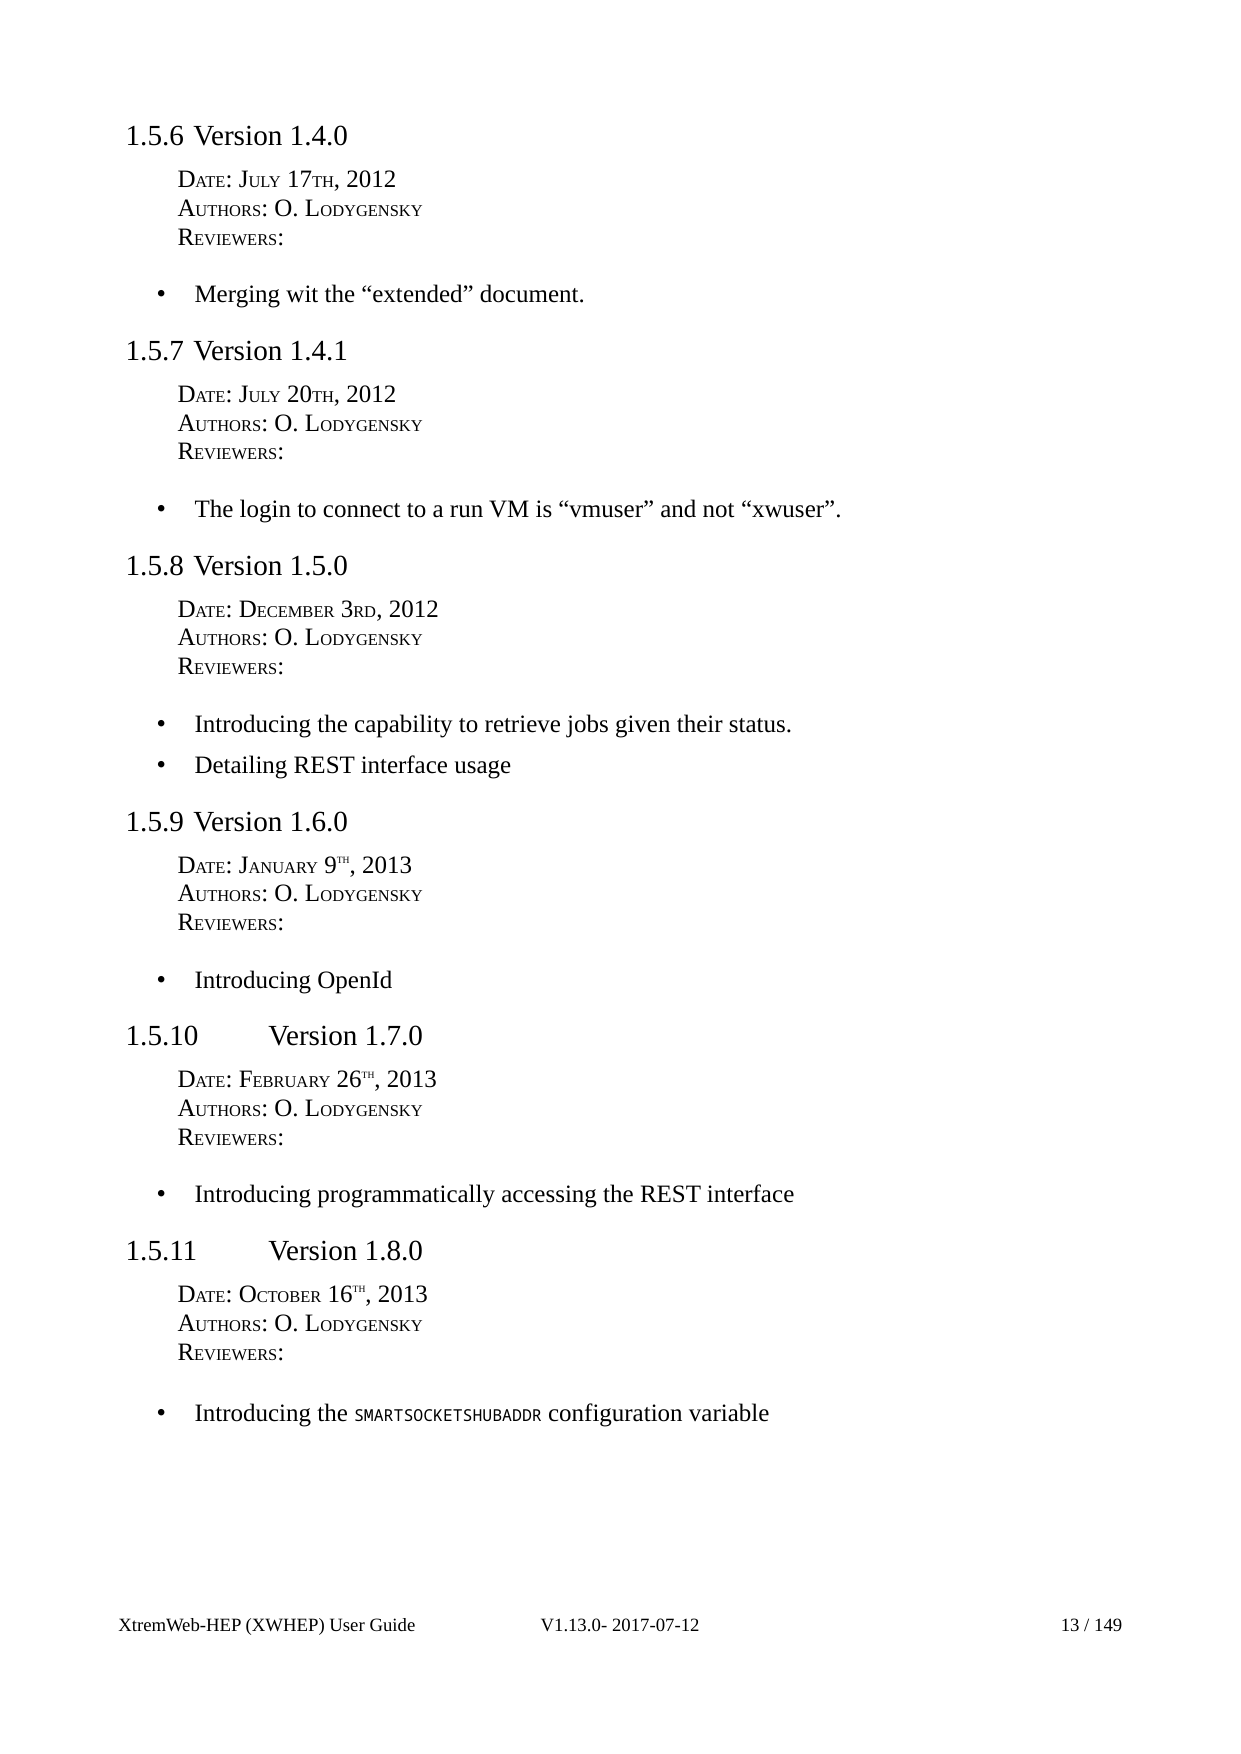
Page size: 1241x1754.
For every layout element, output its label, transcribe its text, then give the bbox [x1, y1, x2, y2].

text Reviewers: [177, 1337, 1122, 1366]
text Authors: O. Lodygensky [177, 1093, 1122, 1122]
text Authors: O. Lodygensky [177, 408, 1122, 436]
text Reviewers: [177, 1122, 1122, 1151]
text Reviewers: [177, 436, 1122, 465]
text Date: July 20th, 2012 [177, 379, 1122, 408]
list Detailing REST interface usage [157, 750, 1122, 779]
list Introducing the capability to retrieve jobs given their status. [157, 709, 1122, 737]
text Date: February 26th, 2013 [177, 1064, 1122, 1093]
list Merging wit the “extended” document. [157, 279, 1122, 308]
subtitle Version 1.7.0 [118, 1018, 1122, 1052]
text Date: October 16th, 2013 [177, 1279, 1122, 1308]
text Date: January 9th, 2013 [177, 850, 1122, 878]
text Date: July 17th, 2012 [177, 164, 1122, 193]
text Authors: O. Lodygensky [177, 1308, 1122, 1337]
list Introducing the smartsocketshubaddr configuration variable [157, 1394, 1122, 1428]
subtitle Version 1.6.0 [118, 804, 1122, 837]
subtitle Version 1.8.0 [118, 1233, 1122, 1267]
text Authors: O. Lodygensky [177, 878, 1122, 907]
subtitle Version 1.5.0 [118, 548, 1122, 581]
list The login to connect to a run VM is “vmuser” and not “xwuser”. [157, 494, 1122, 523]
text Reviewers: [177, 907, 1122, 936]
subtitle Version 1.4.1 [118, 333, 1122, 366]
list Introducing programmatically accessing the REST interface [157, 1179, 1122, 1208]
text Authors: O. Lodygensky [177, 622, 1122, 651]
text Reviewers: [177, 222, 1122, 250]
text Date: December 3rd, 2012 [177, 594, 1122, 622]
text Authors: O. Lodygensky [177, 193, 1122, 222]
list Introducing OpenId [157, 965, 1122, 993]
text Reviewers: [177, 651, 1122, 680]
subtitle Version 1.4.0 [118, 118, 1122, 152]
